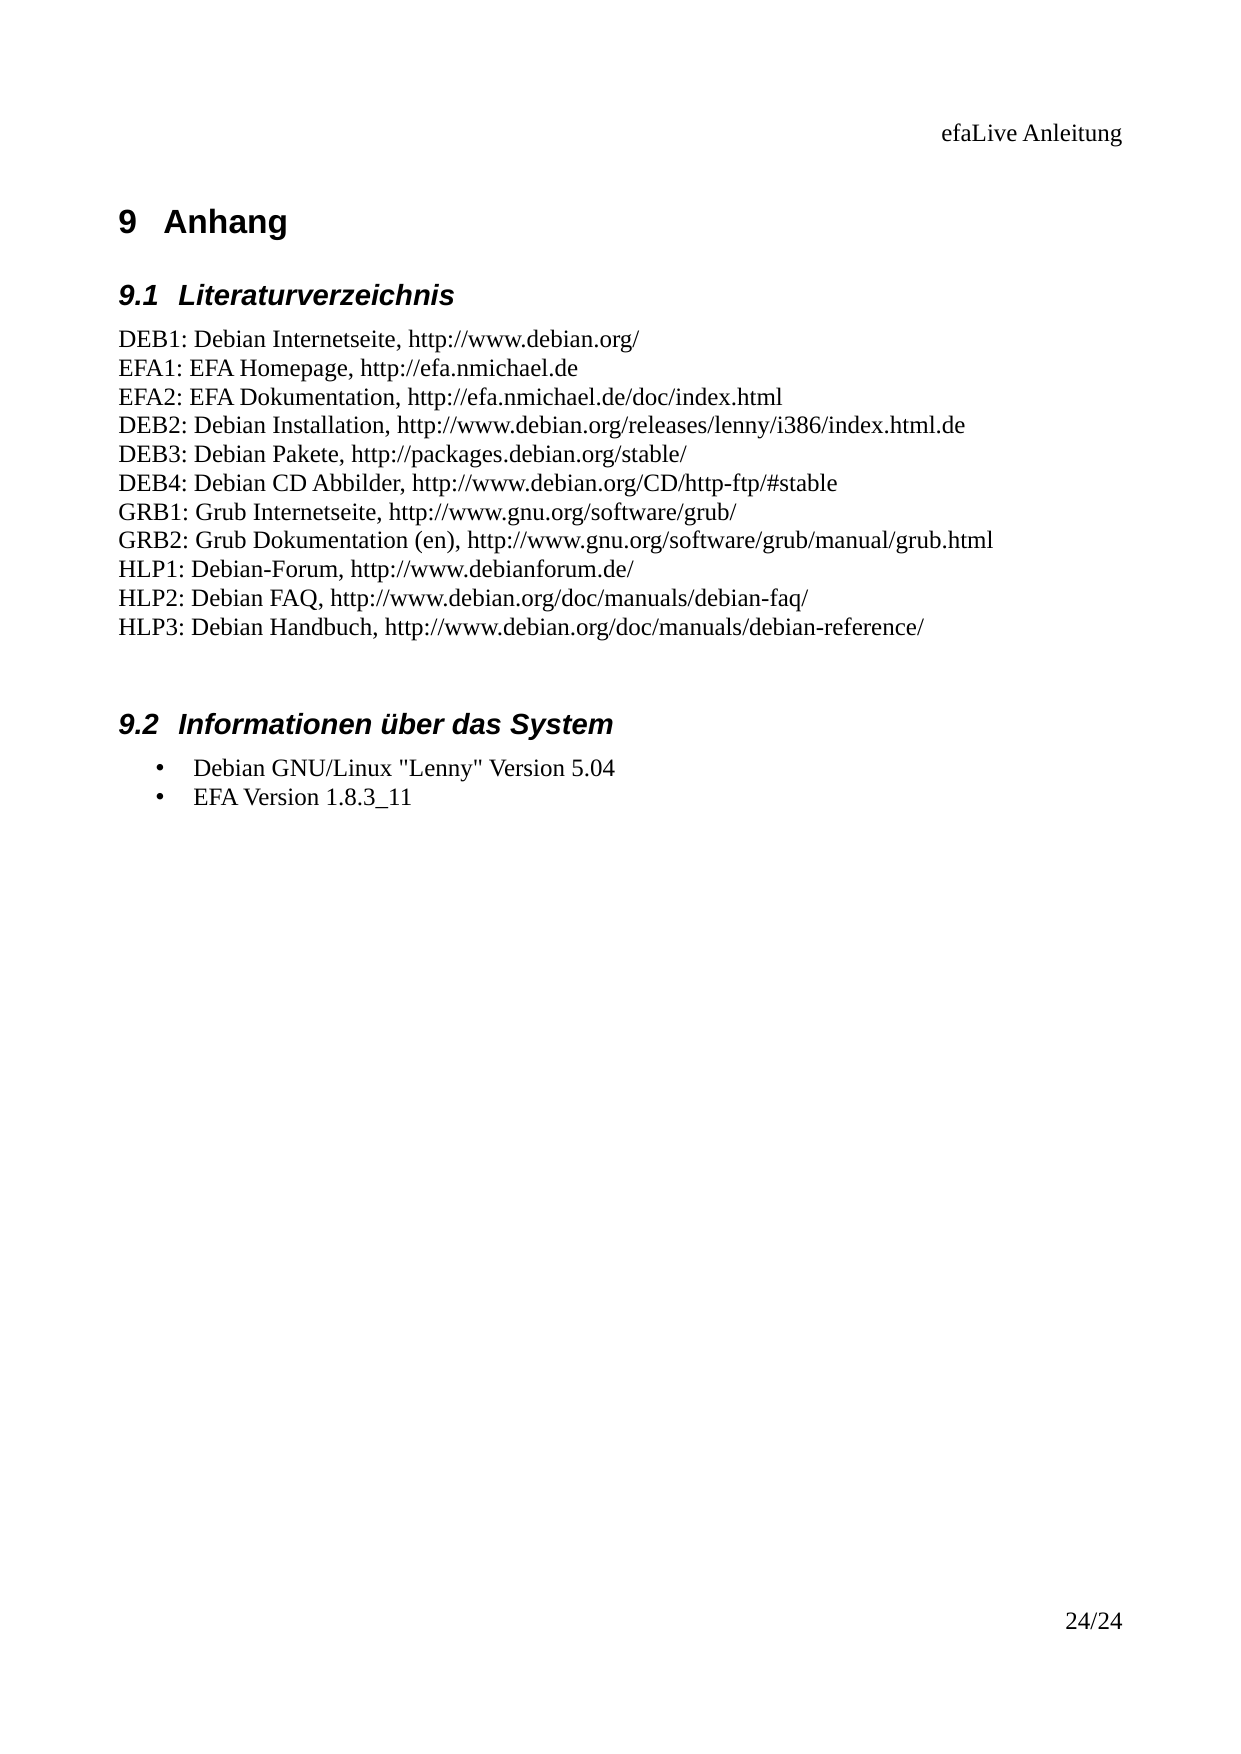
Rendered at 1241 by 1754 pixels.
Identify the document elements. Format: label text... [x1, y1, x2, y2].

text DEB3: Debian Pakete, http://packages.debian.org/stable/ [118, 439, 1122, 468]
text DEB4: Debian CD Abbilder, http://www.debian.org/CD/http-ftp/#stable [118, 468, 1122, 497]
text HLP2: Debian FAQ, http://www.debian.org/doc/manuals/debian-faq/ [118, 583, 1122, 612]
subtitle Informationen über das System [118, 707, 1122, 740]
text GRB1: Grub Internetseite, http://www.gnu.org/software/grub/ [118, 497, 1122, 526]
text DEB1: Debian Internetseite, http://www.debian.org/ [118, 324, 1122, 353]
subtitle Literaturverzeichnis [118, 278, 1122, 312]
text GRB2: Grub Dokumentation (en), http://www.gnu.org/software/grub/manual/grub.html [118, 526, 1122, 554]
text DEB2: Debian Installation, http://www.debian.org/releases/lenny/i386/index.html.de [118, 411, 1122, 439]
text HLP3: Debian Handbuch, http://www.debian.org/doc/manuals/debian-reference/ [118, 612, 1122, 641]
subtitle Anhang [118, 202, 1122, 241]
text HLP1: Debian-Forum, http://www.debianforum.de/ [118, 554, 1122, 583]
list EFA Version 1.8.3_11 [156, 782, 1122, 810]
text EFA1: EFA Homepage, http://efa.nmichael.de [118, 353, 1122, 382]
list Debian GNU/Linux "Lenny" Version 5.04 [156, 753, 1122, 782]
text EFA2: EFA Dokumentation, http://efa.nmichael.de/doc/index.html [118, 382, 1122, 411]
